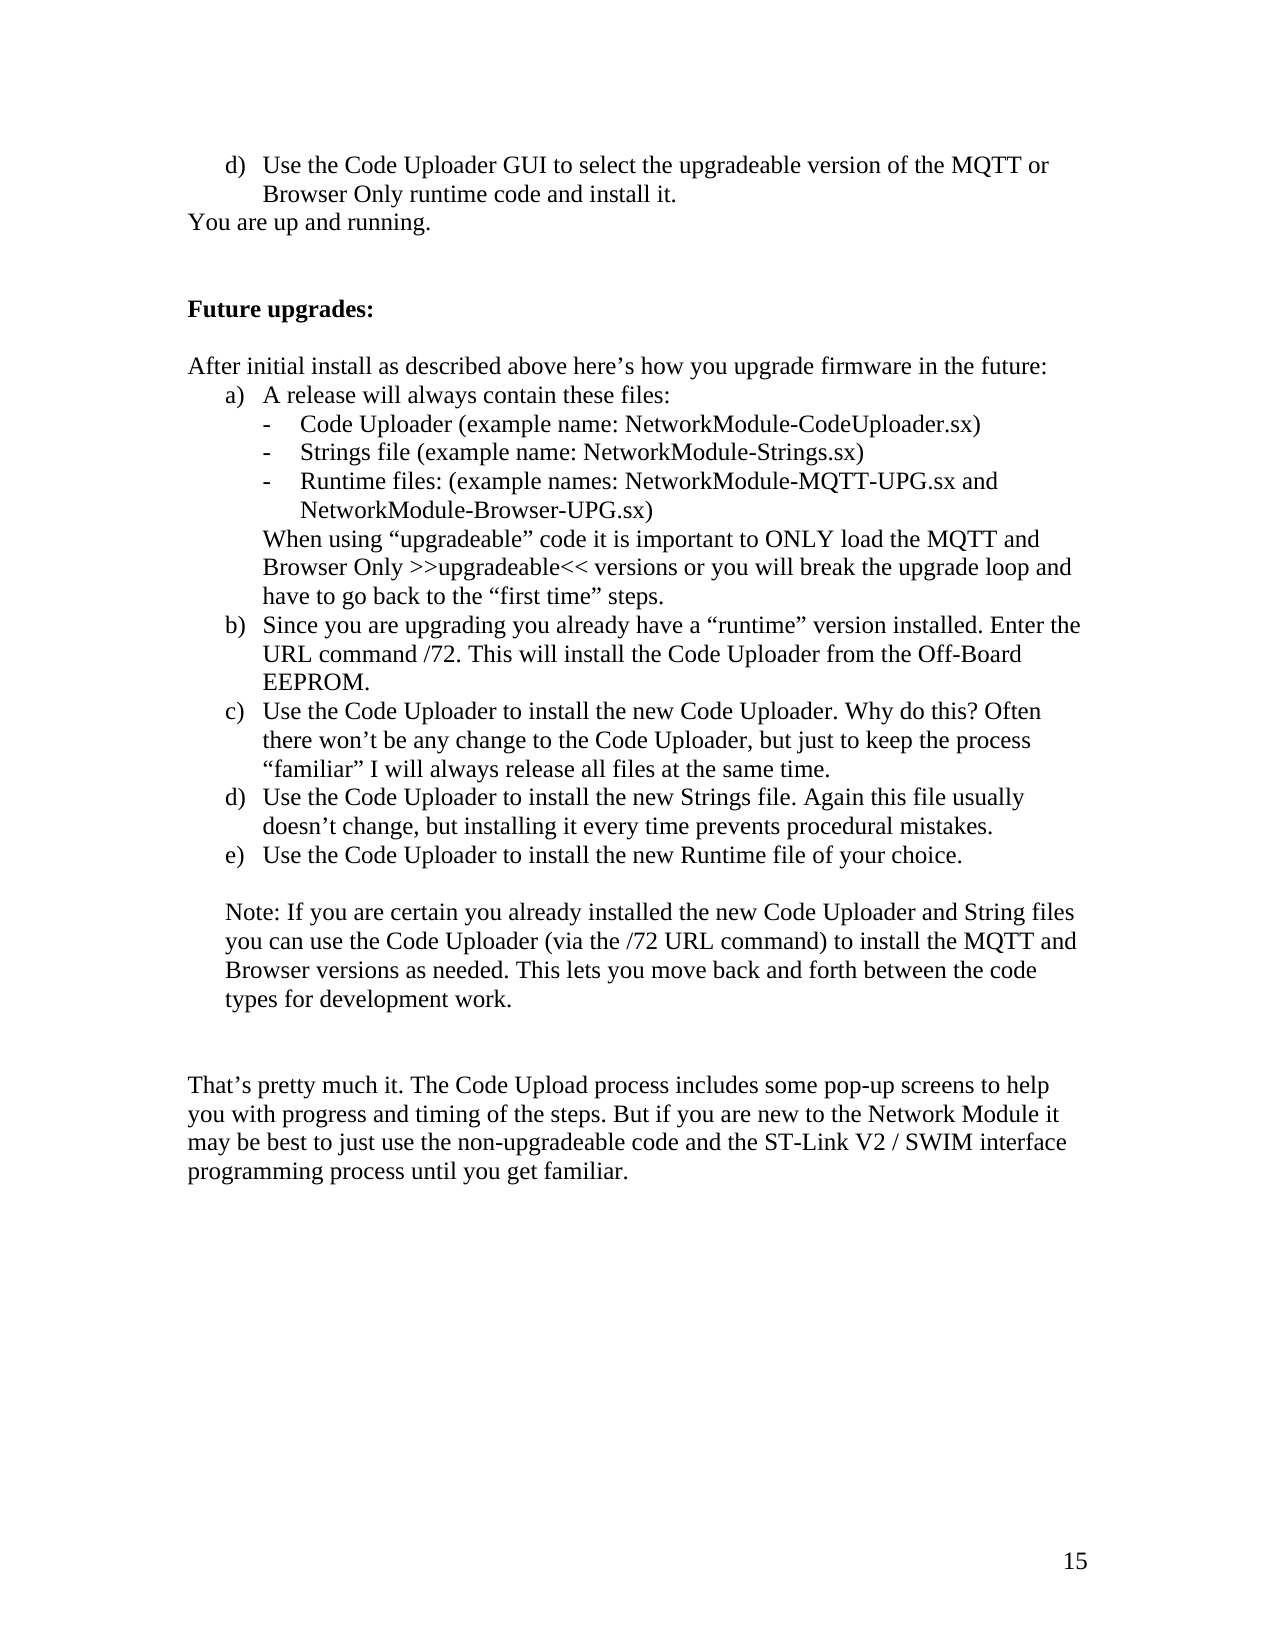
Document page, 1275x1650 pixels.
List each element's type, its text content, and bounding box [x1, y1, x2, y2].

text After initial install as described above here’s how you upgrade firmware in the future: [187, 351, 1087, 380]
list Strings file (example name: NetworkModule-Strings.sx) [262, 437, 1087, 466]
text Future upgrades: [187, 294, 1087, 322]
list Since you are upgrading you already have a “runtime” version installed. Enter the URL command /72. This will install the Code Uploader from the Off-Board EEPROM. [225, 610, 1087, 696]
text That’s pretty much it. The Code Upload process includes some pop-up screens to help you with progress and timing of the steps. But if you are new to the Network Module it may be best to just use the non-upgradeable code and the ST-Link V2 / SWIM interface programming process until you get familiar. [187, 1070, 1087, 1185]
list Runtime files: (example names: NetworkModule-MQTT-UPG.sx and NetworkModule-Browser-UPG.sx) [262, 466, 1087, 524]
text When using “upgradeable” code it is important to ONLY load the MQTT and Browser Only >>upgradeable<< versions or you will break the upgrade loop and have to go back to the “first time” steps. [262, 524, 1087, 610]
list Use the Code Uploader GUI to select the upgradeable version of the MQTT or Browser Only runtime code and install it. [225, 150, 1087, 207]
list Use the Code Uploader to install the new Code Uploader. Why do this? Often there won’t be any change to the Code Uploader, but just to keep the process “familiar” I will always release all files at the same time. [225, 696, 1087, 782]
text Note: If you are certain you already installed the new Code Uploader and String files you can use the Code Uploader (via the /72 URL command) to install the MQTT and Browser versions as needed. This lets you move back and forth between the code types for development work. [225, 897, 1087, 1012]
list A release will always contain these files: [225, 380, 1087, 409]
list Use the Code Uploader to install the new Runtime file of your choice. [225, 840, 1087, 869]
list Use the Code Uploader to install the new Strings file. Again this file usually doesn’t change, but installing it every time prevents procedural mistakes. [225, 782, 1087, 840]
list Code Uploader (example name: NetworkModule-CodeUploader.sx) [262, 409, 1087, 437]
text You are up and running. [187, 207, 1087, 236]
